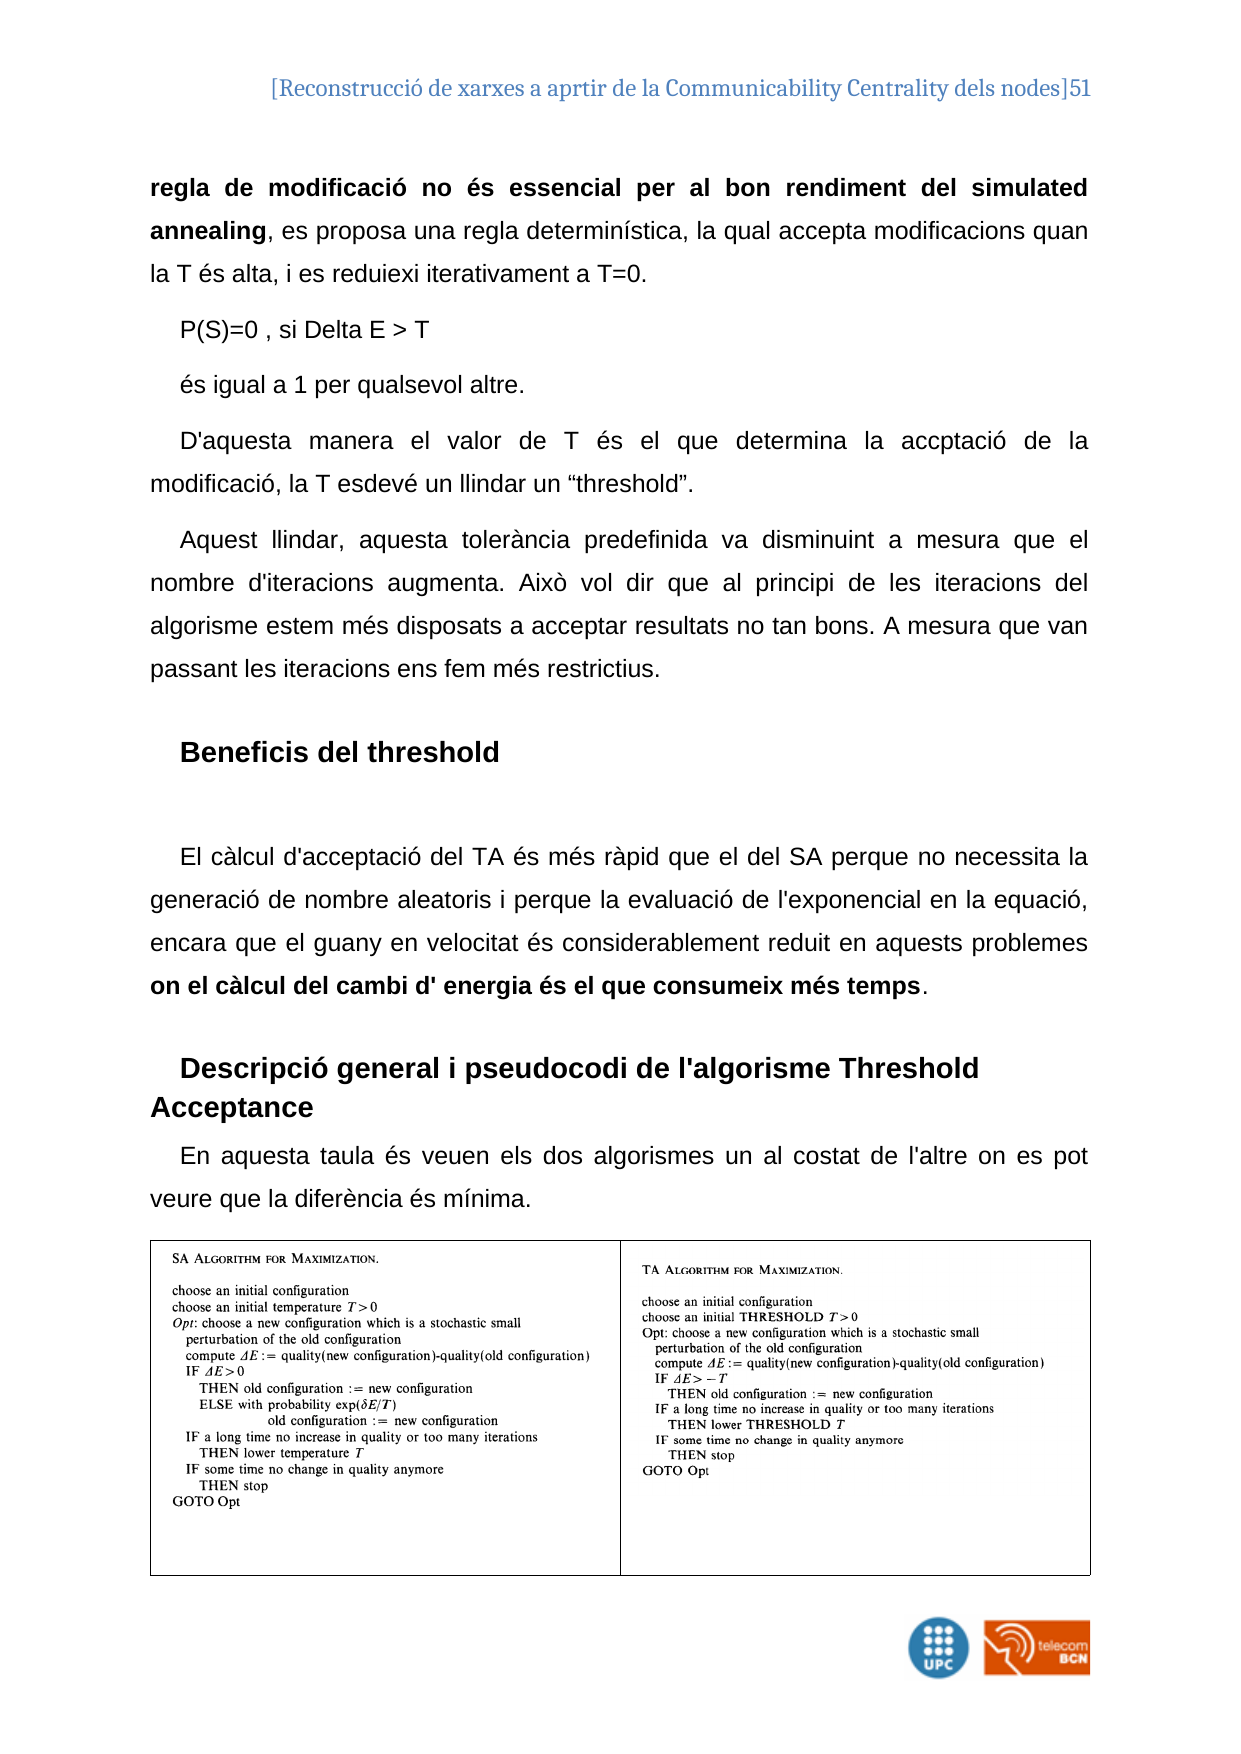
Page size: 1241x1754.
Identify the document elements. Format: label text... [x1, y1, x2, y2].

table_header [621, 1241, 1090, 1575]
text En aquesta taula és veuen els dos algorismes un al costat de l'altre on es pot veure que la diferència és mínima. [150, 1141, 1090, 1213]
picture [904, 1614, 1091, 1681]
picture [155, 1245, 615, 1516]
text El càlcul d'acceptació del TA és més ràpid que el del SA perque no necessita la generació de nombre aleatoris i perque la evaluació de l'exponencial en la equació, encara que el guany en velocitat és considerablement reduit en aquests problemes on el càlcul del cambi d' energia és el que consumeix més temps. [150, 841, 1090, 999]
text és igual a 1 per qualsevol altre. [150, 370, 1090, 399]
text P(S)=0 , si Delta E > T [150, 315, 1090, 343]
text D'aquesta manera el valor de T és el que determina la accptació de la modificació, la T esdevé un llindar un “threshold”. [150, 426, 1090, 498]
picture [625, 1245, 1085, 1496]
text regla de modificació no és essencial per al bon rendiment del simulated annealing, es proposa una regla determinística, la qual accepta modificacions quan la T és alta, i es reduiexi iterativament a T=0. [150, 173, 1090, 288]
text Aquest llindar, aquesta tolerància predefinida va disminuint a mesura que el nombre d'iteracions augmenta. Això vol dir que al principi de les iteracions del algorisme estem més disposats a acceptar resultats no tan bons. A mesura que van passant les iteracions ens fem més restrictius. [150, 525, 1090, 683]
subtitle Descripció general i pseudocodi de l'algorisme Threshold Acceptance [150, 1051, 1090, 1123]
table_header [151, 1241, 620, 1575]
subtitle Beneficis del threshold [150, 735, 1090, 768]
